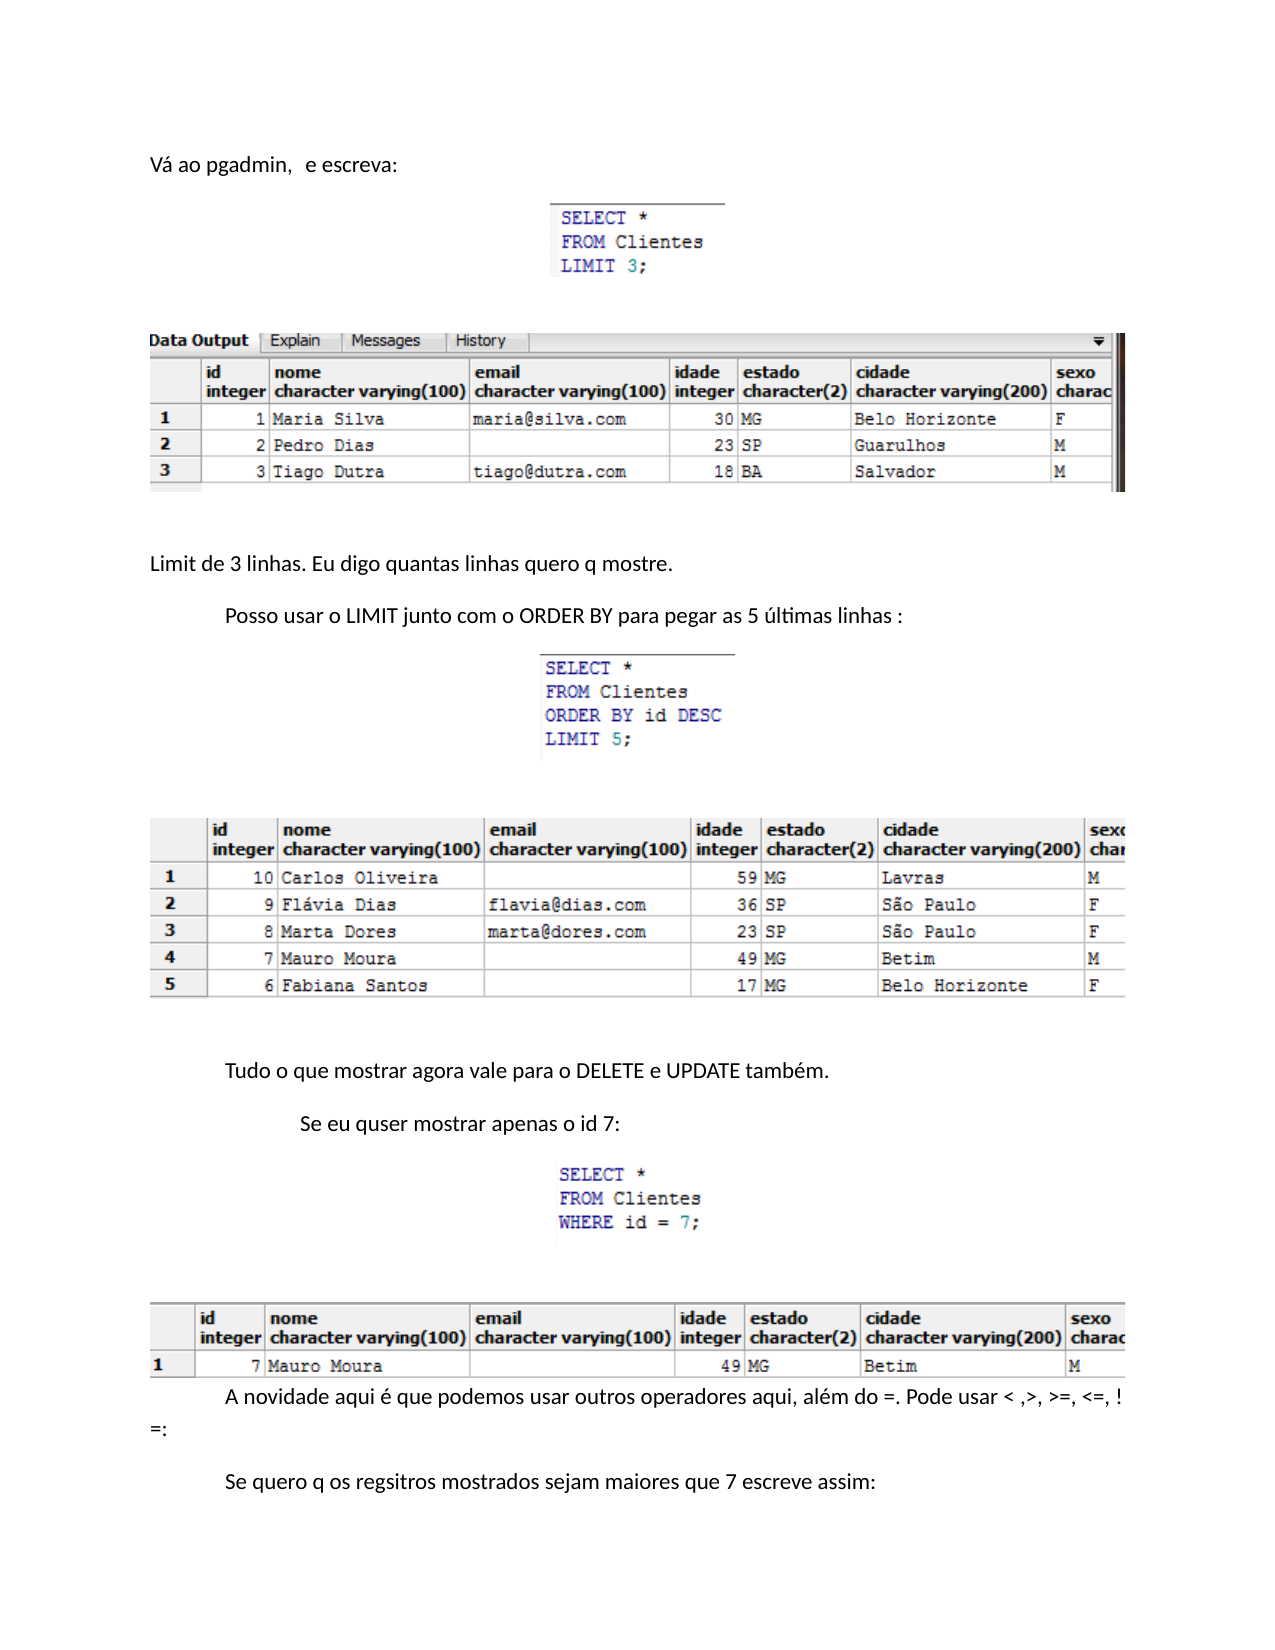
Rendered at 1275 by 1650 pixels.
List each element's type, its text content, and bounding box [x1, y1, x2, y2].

text Vá ao pgadmin, e escreva: [150, 150, 1125, 178]
picture [150, 333, 1125, 492]
text Se quero q os regsitros mostrados sejam maiores que 7 escreve assim: [150, 1467, 1125, 1495]
picture [550, 203, 725, 277]
text A novidade aqui é que podemos usar outros operadores aqui, além do =. Pode usar < ,>, >=, <=, !=: [150, 1378, 1125, 1442]
text Limit de 3 linhas. Eu digo quantas linhas quero q mostre. [150, 549, 1125, 577]
text Se eu quser mostrar apenas o id 7: [150, 1109, 1125, 1137]
text Tudo o que mostrar agora vale para o DELETE e UPDATE também. [150, 1056, 1125, 1084]
text Posso usar o LIMIT junto com o ORDER BY para pegar as 5 últimas linhas : [150, 602, 1125, 630]
picture [150, 818, 1125, 999]
picture [150, 1302, 1125, 1378]
picture [556, 1162, 719, 1246]
picture [539, 654, 736, 761]
